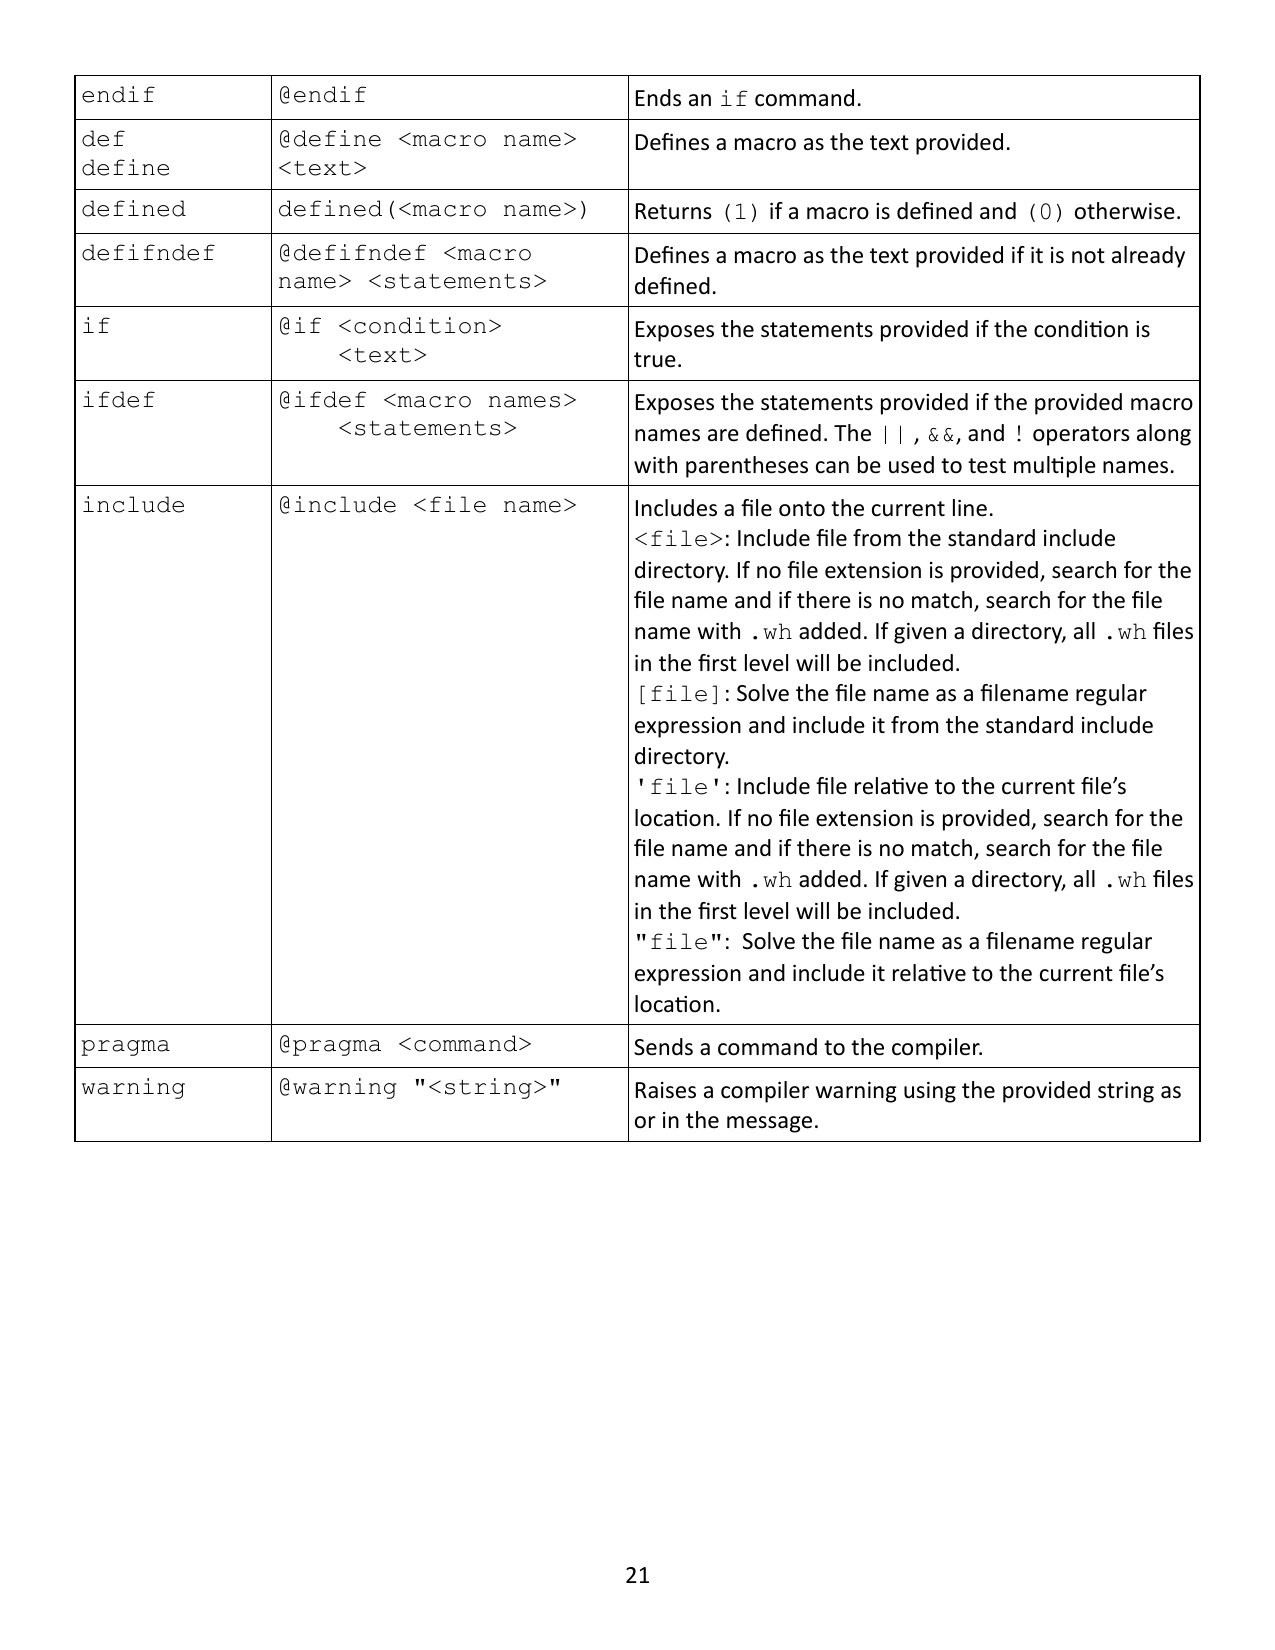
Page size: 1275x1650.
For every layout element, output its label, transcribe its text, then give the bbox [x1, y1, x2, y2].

table_cell Sends a command to the compiler. [629, 1025, 1199, 1067]
table_cell @pragma <command> [272, 1025, 628, 1067]
table_cell ifdef [76, 381, 271, 485]
table_cell Ends an if command. [629, 76, 1199, 119]
table_cell Exposes the statements provided if the provided macro names are defined. The || , &&, and ! operators along with parentheses can be used to test multiple names. [629, 381, 1199, 485]
table_cell @defifndef <macro name> <statements> [272, 234, 628, 306]
table_cell defined(<macro name>) [272, 190, 628, 233]
table_cell include [76, 486, 271, 1024]
table_cell Returns (1) if a macro is defined and (0) otherwise. [629, 190, 1199, 233]
table_cell Exposes the statements provided if the condition is true. [629, 307, 1199, 380]
table_cell warning [76, 1068, 271, 1141]
table_cell @ifdef <macro names> <statements> [272, 381, 628, 485]
table_cell Includes a file onto the current line. <file>: Include file from the standard include directory. If no file extension is provided, search for the file name and if there is no match, search for the file name with .wh added. If given a directory, all .wh files in the first level will be included. [file]: Solve the file name as a filename regular expression and include it from the standard include directory. 'file': Include file relative to the current file’s location. If no file extension is provided, search for the file name and if there is no match, search for the file name with .wh added. If given a directory, all .wh files in the first level will be included. "file": Solve the file name as a filename regular expression and include it relative to the current file’s location. [629, 486, 1199, 1024]
table_cell def define [76, 120, 271, 188]
table_cell @if <condition> <text> [272, 307, 628, 380]
table_cell defifndef [76, 234, 271, 306]
table_cell endif [76, 76, 271, 119]
table_cell @endif [272, 76, 628, 119]
table_cell pragma [76, 1025, 271, 1067]
table_cell if [76, 307, 271, 380]
table_cell Raises a compiler warning using the provided string as or in the message. [629, 1068, 1199, 1141]
table_cell @include <file name> [272, 486, 628, 1024]
table_cell @define <macro name> <text> [272, 120, 628, 188]
table_cell Defines a macro as the text provided. [629, 120, 1199, 188]
table_cell defined [76, 190, 271, 233]
table_cell Defines a macro as the text provided if it is not already defined. [629, 234, 1199, 306]
table_cell @warning "<string>" [272, 1068, 628, 1141]
